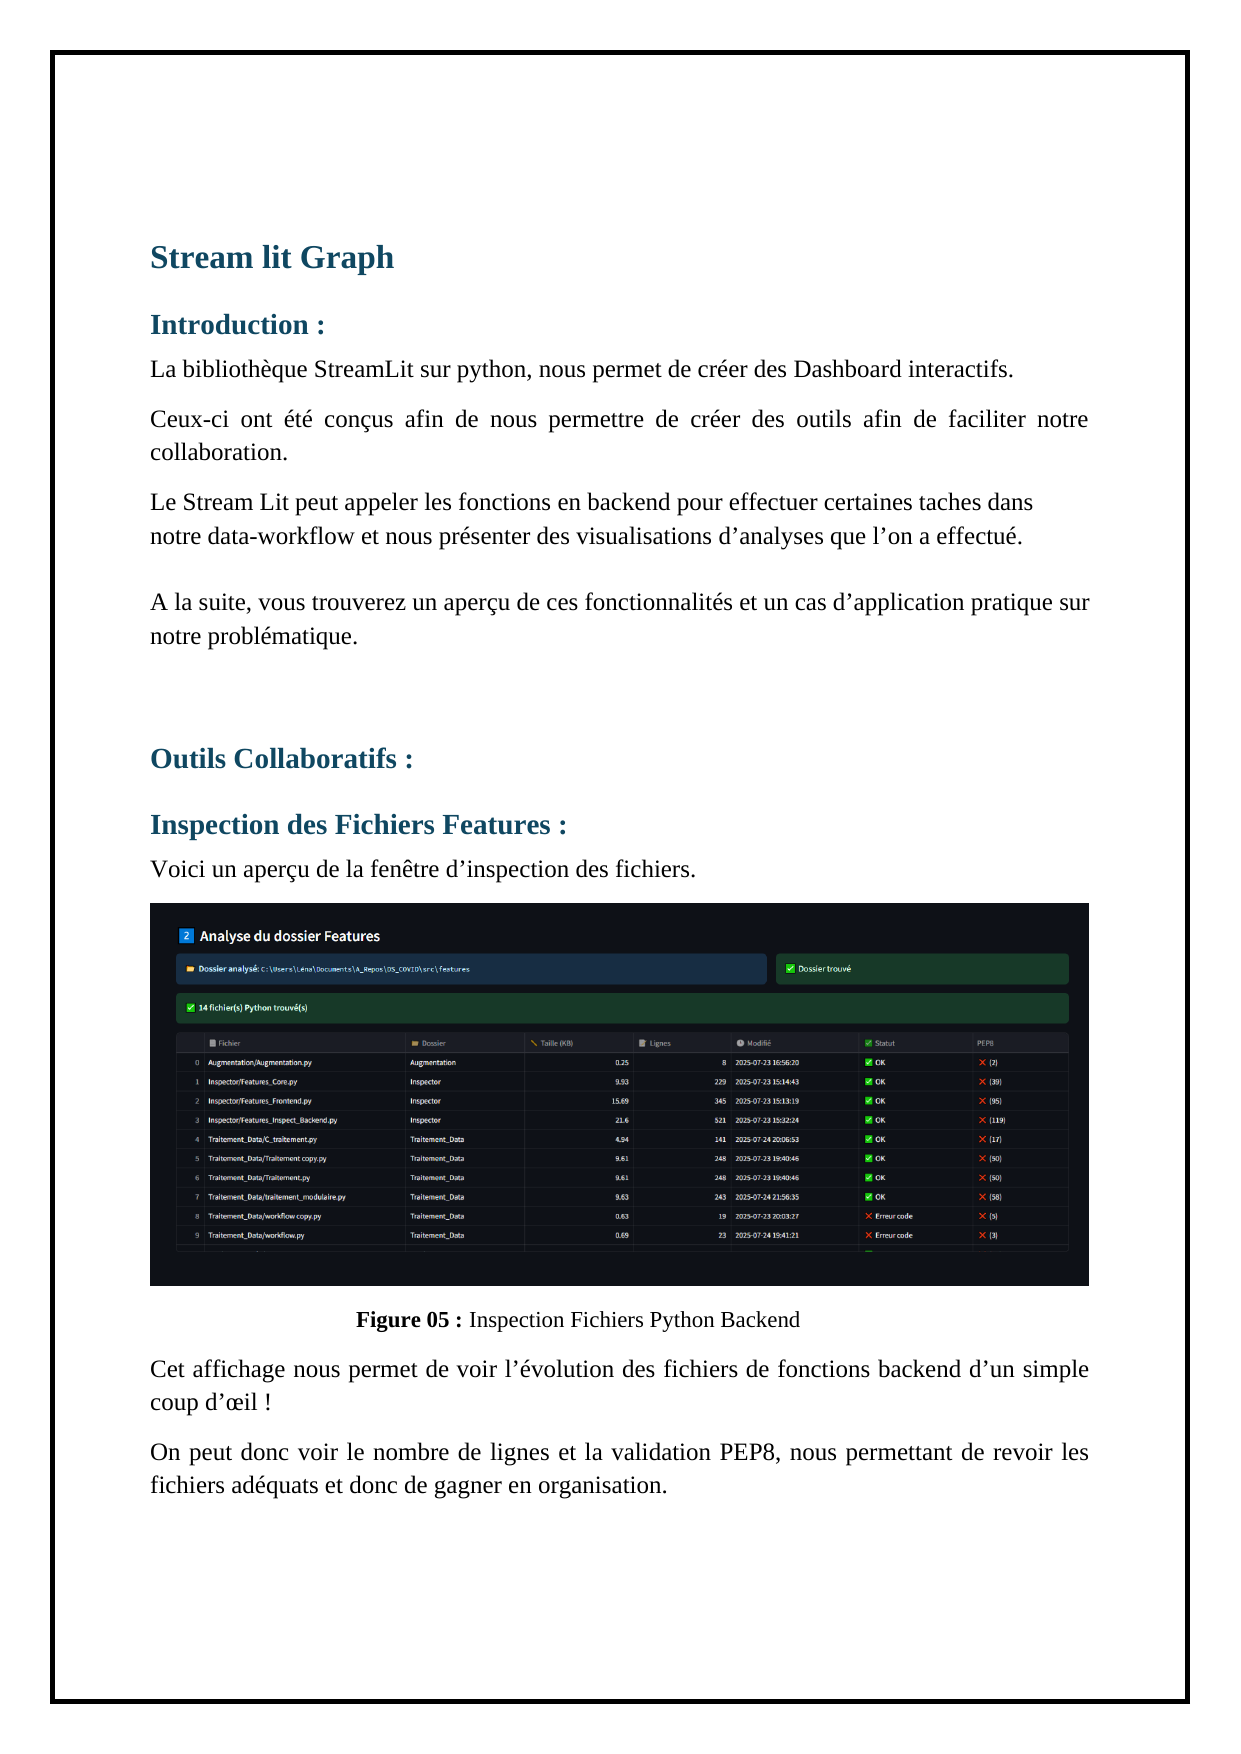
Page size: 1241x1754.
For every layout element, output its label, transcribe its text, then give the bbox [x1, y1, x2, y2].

text Cet affichage nous permet de voir l’évolution des fichiers de fonctions backend d’un simple coup d’œil ! [150, 1354, 1090, 1416]
text Le Stream Lit peut appeler les fonctions en backend pour effectuer certaines taches dans notre data-workflow et nous présenter des visualisations d’analyses que l’on a effectué. A la suite, vous trouverez un aperçu de ces fonctionnalités et un cas d’application pratique sur notre problématique. [150, 487, 1090, 649]
text Figure 05 : Inspection Fichiers Python Backend [150, 1306, 1090, 1333]
text Ceux-ci ont été conçus afin de nous permettre de créer des outils afin de faciliter notre collaboration. [150, 404, 1090, 466]
subtitle Introduction : [150, 307, 1090, 340]
subtitle Inspection des Fichiers Features : [150, 807, 1090, 840]
text Voici un aperçu de la fenêtre d’inspection des fichiers. [150, 854, 1090, 883]
text On peut donc voir le nombre de lignes et la validation PEP8, nous permettant de revoir les fichiers adéquats et donc de gagner en organisation. [150, 1437, 1090, 1499]
text La bibliothèque StreamLit sur python, nous permet de créer des Dashboard interactifs. [150, 354, 1090, 383]
subtitle Outils Collaboratifs : [150, 737, 1090, 776]
subtitle Stream lit Graph [150, 237, 1090, 276]
